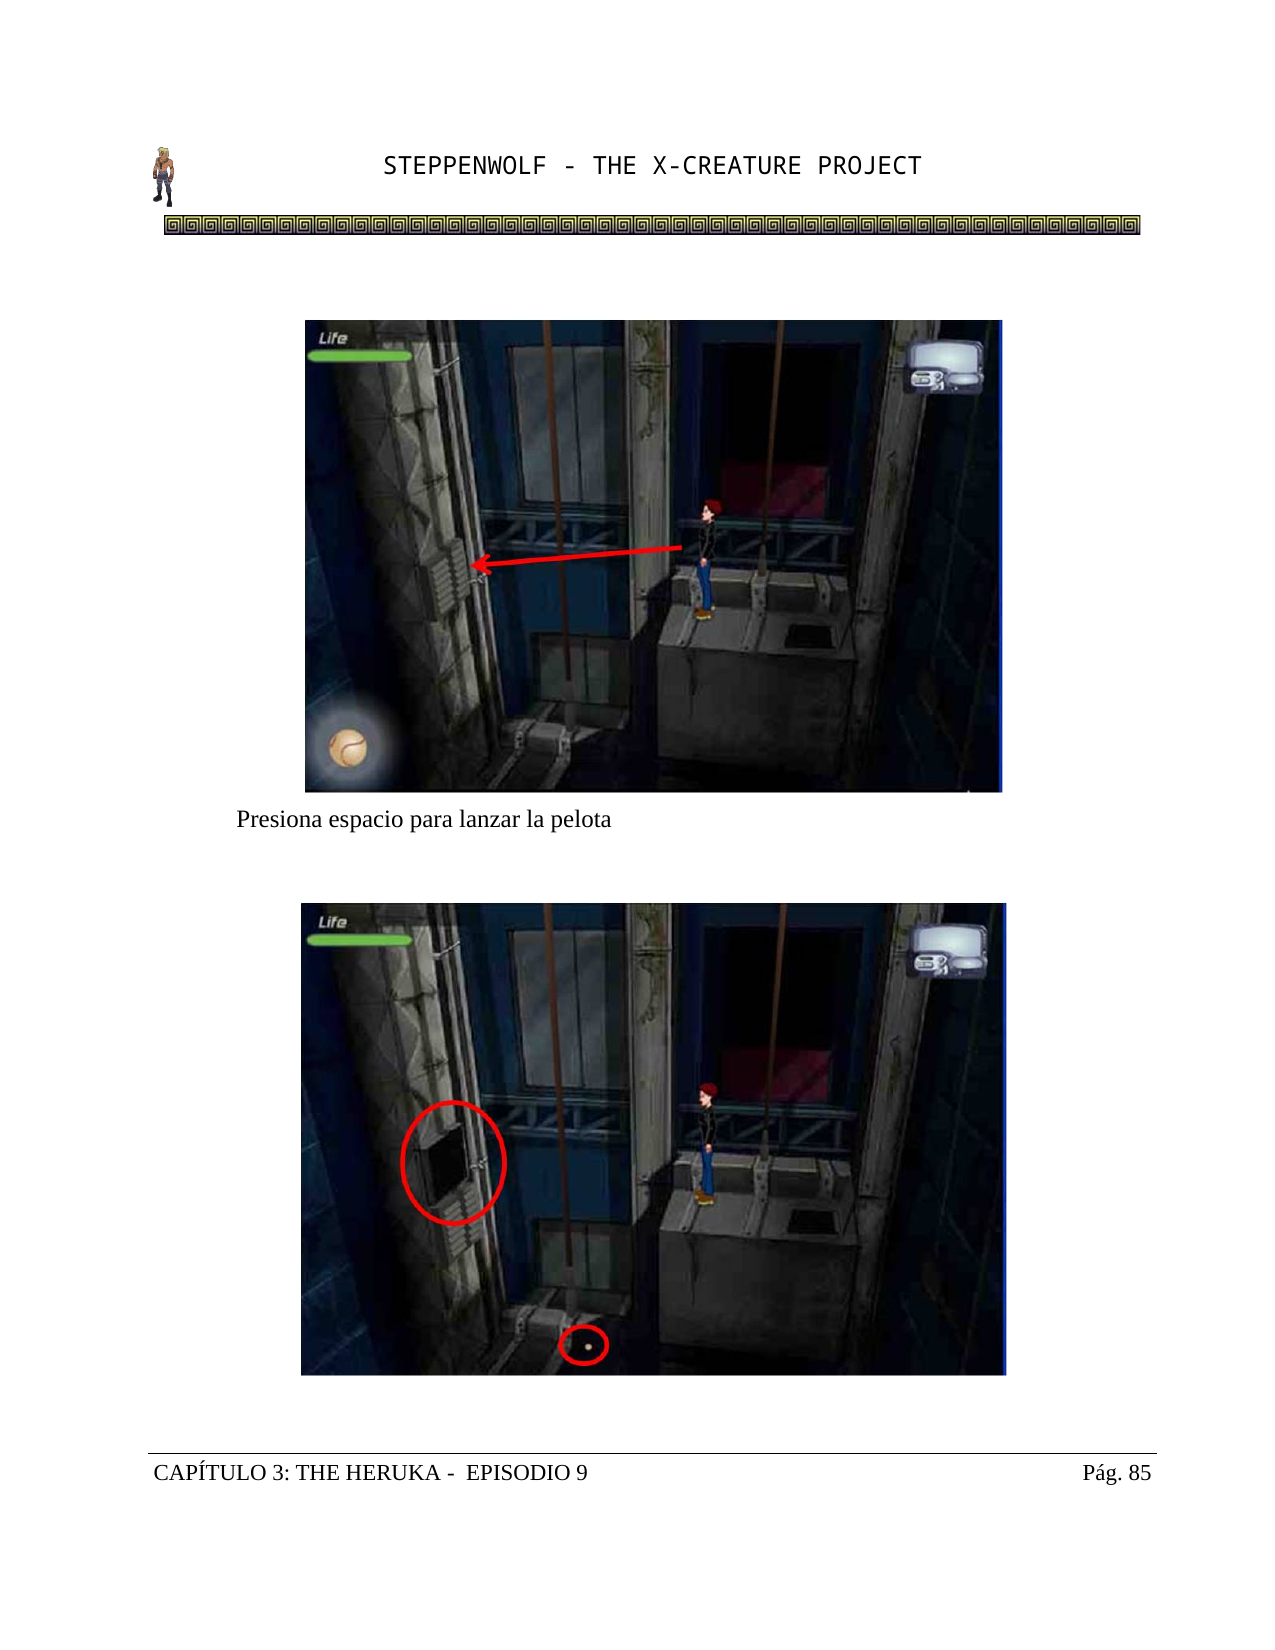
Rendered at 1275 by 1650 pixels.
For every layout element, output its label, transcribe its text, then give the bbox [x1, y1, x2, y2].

picture [164, 215, 1141, 235]
picture [304, 319, 1003, 793]
picture [147, 147, 181, 207]
text Presiona espacio para lanzar la pelota [236, 804, 1068, 833]
picture [301, 902, 1007, 1376]
